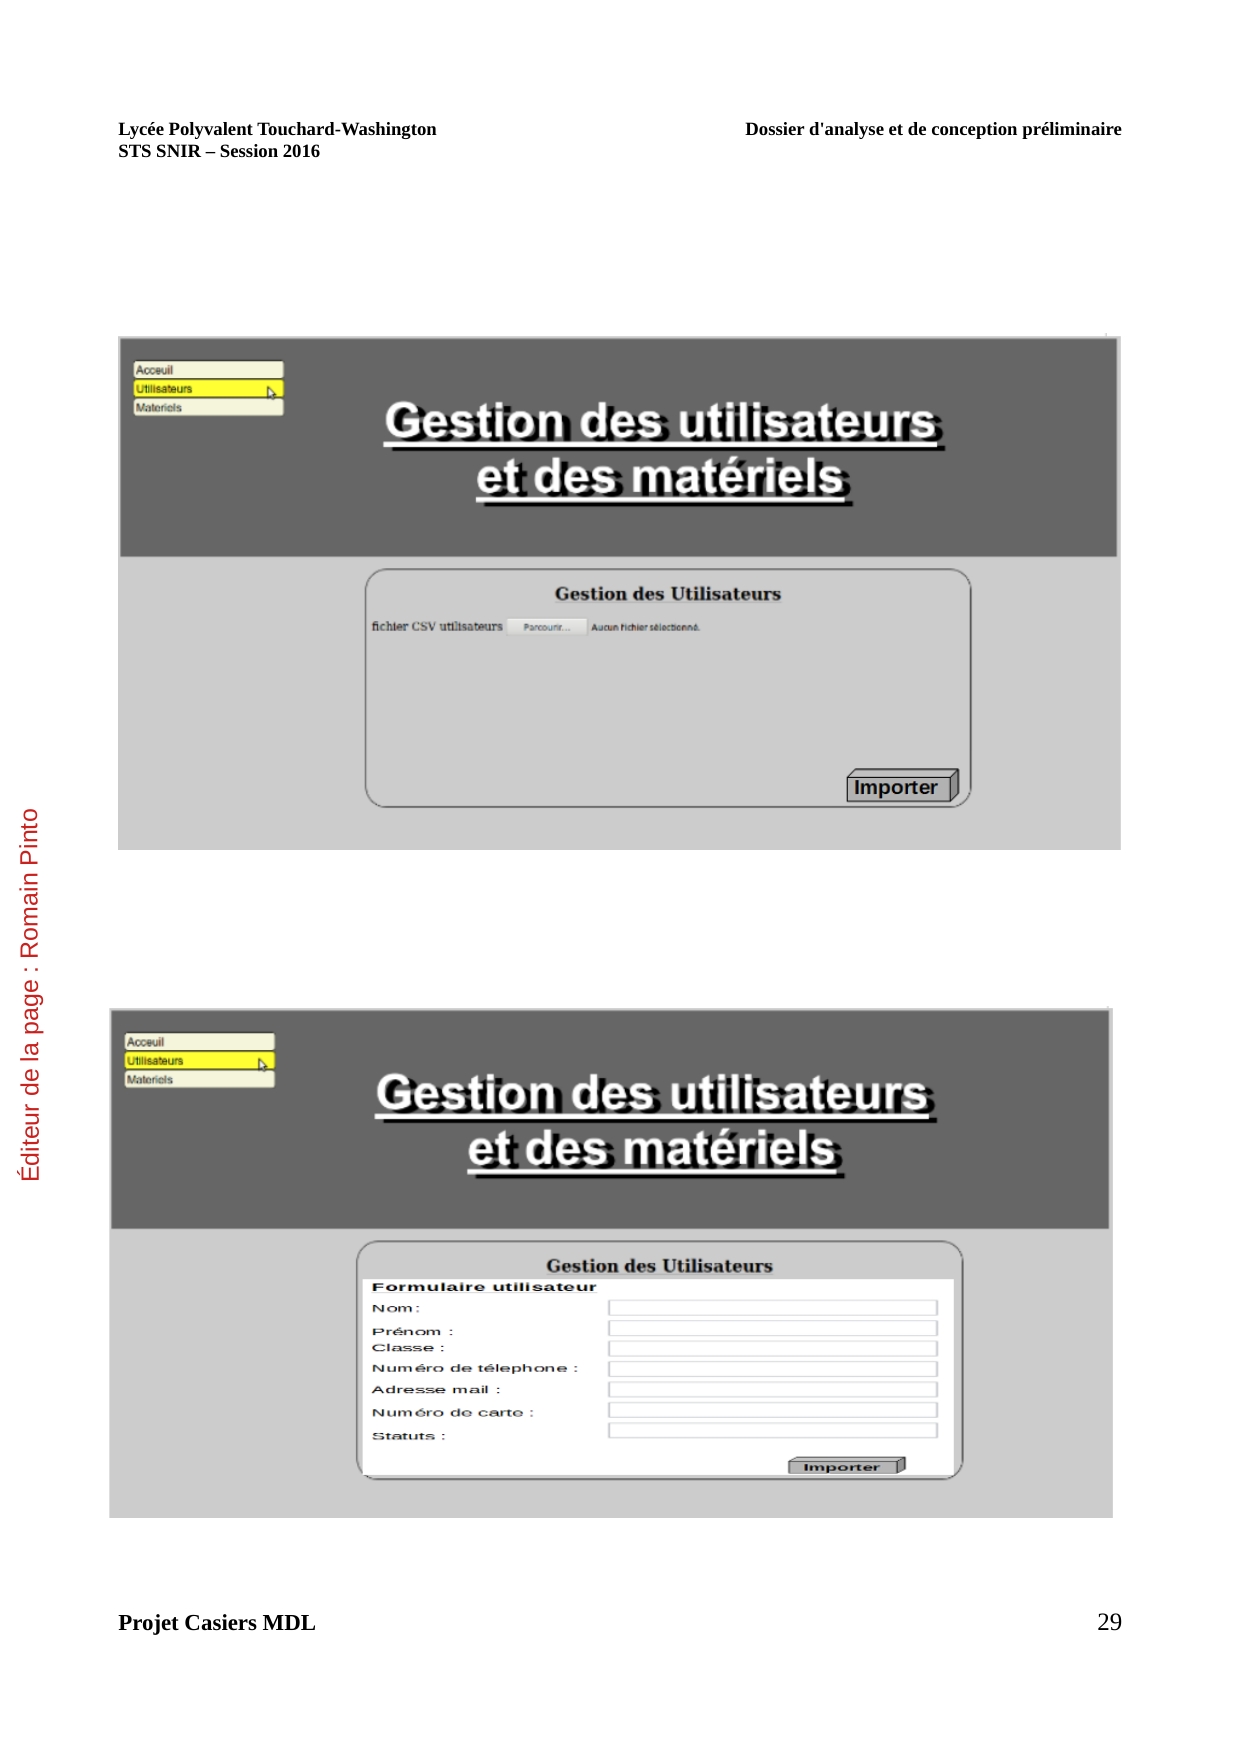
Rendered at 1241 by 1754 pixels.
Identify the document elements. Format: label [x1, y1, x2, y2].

picture [118, 333, 1123, 850]
picture [109, 1006, 1114, 1518]
